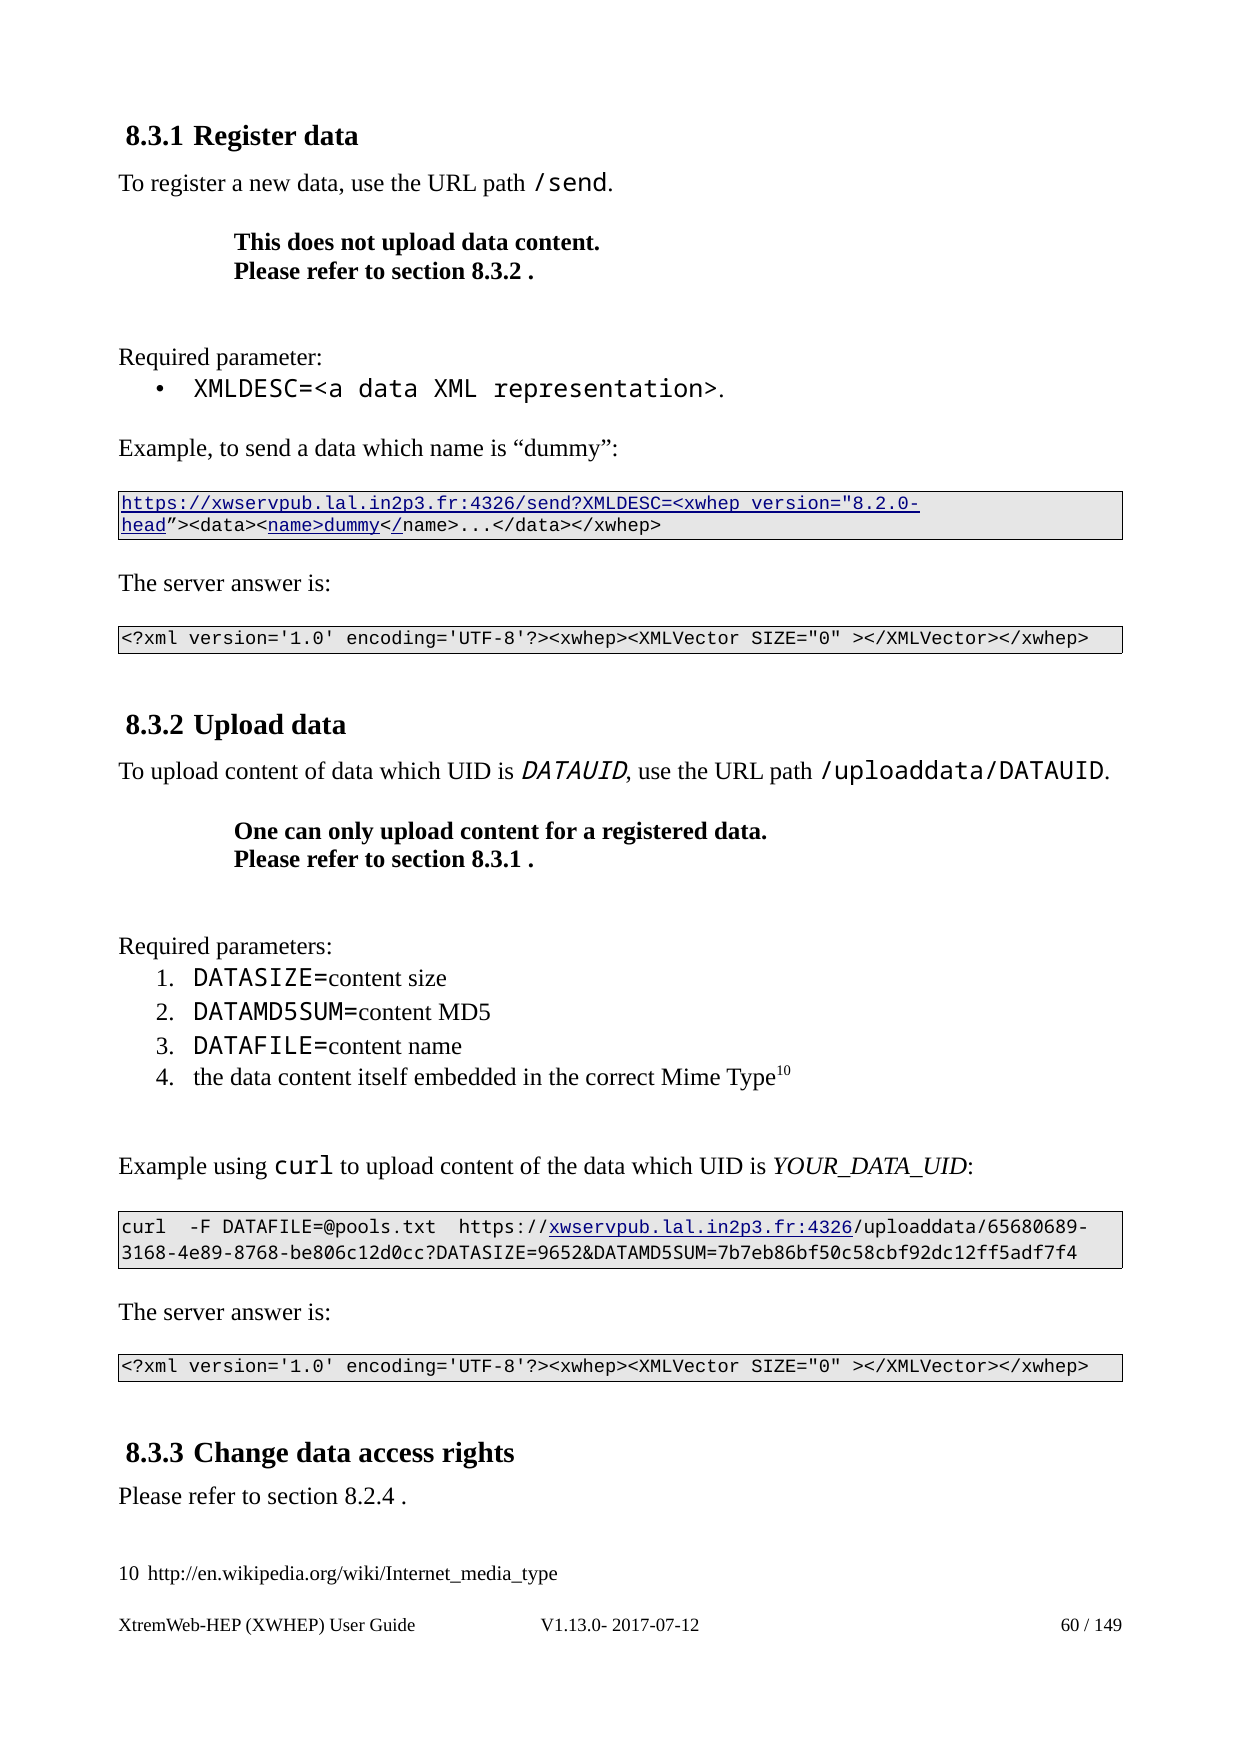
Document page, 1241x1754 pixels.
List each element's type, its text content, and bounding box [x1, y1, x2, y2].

text Example, to send a data which name is “dummy”: [118, 433, 1122, 462]
text To register a new data, use the URL path /send. [118, 164, 1122, 198]
text Please refer to section8.3.1. [233, 844, 1004, 873]
list the data content itself embedded in the correct Mime Type [156, 1062, 1122, 1090]
text One can only upload content for a registered data. [233, 816, 1004, 844]
text <?xml version='1.0' encoding='UTF-8'?><xwhep><XMLVector SIZE="0" ></XMLVector></xwhep> [119, 627, 1122, 653]
text This does not upload data content. [233, 227, 1004, 256]
text To upload content of data which UID is DATAUID, use the URL path /uploaddata/DATAUID. [118, 753, 1122, 787]
text Please refer to section8.3.2. [233, 256, 1004, 284]
subtitle Upload data [118, 707, 1122, 740]
list DATAMD5SUM=content MD5 [156, 993, 1122, 1028]
list XMLDESC=<a data XML representation>. [156, 371, 1122, 405]
text Example using curl to upload content of the data which UID is YOUR_DATA_UID: [118, 1148, 1122, 1182]
text The server answer is: [118, 568, 1122, 597]
subtitle Register data [118, 118, 1122, 152]
text Required parameters: [118, 931, 1122, 959]
text curl -F DATAFILE=@pools.txt https://xwservpub.lal.in2p3.fr:4326/uploaddata/65680689-3168-4e89-8768-be806c12d0cc?DATASIZE=9652&DATAMD5SUM=7b7eb86bf50c58cbf92dc12ff5adf7f4 [119, 1212, 1122, 1268]
text <?xml version='1.0' encoding='UTF-8'?><xwhep><XMLVector SIZE="0" ></XMLVector></xwhep> [119, 1355, 1122, 1381]
list DATAFILE=content name [156, 1028, 1122, 1062]
text https://xwservpub.lal.in2p3.fr:4326/send?XMLDESC=<xwhep version="8.2.0-head”><data><name>dummy</name>...</data></xwhep> [119, 492, 1122, 539]
text The server answer is: [118, 1297, 1122, 1326]
list DATASIZE=content size [156, 959, 1122, 993]
text Please refer to section8.2.4. [118, 1481, 1122, 1510]
subtitle Change data access rights [118, 1435, 1122, 1469]
text Required parameter: [118, 342, 1122, 371]
list http://en.wikipedia.org/wiki/Internet_media_type [118, 1561, 1122, 1585]
